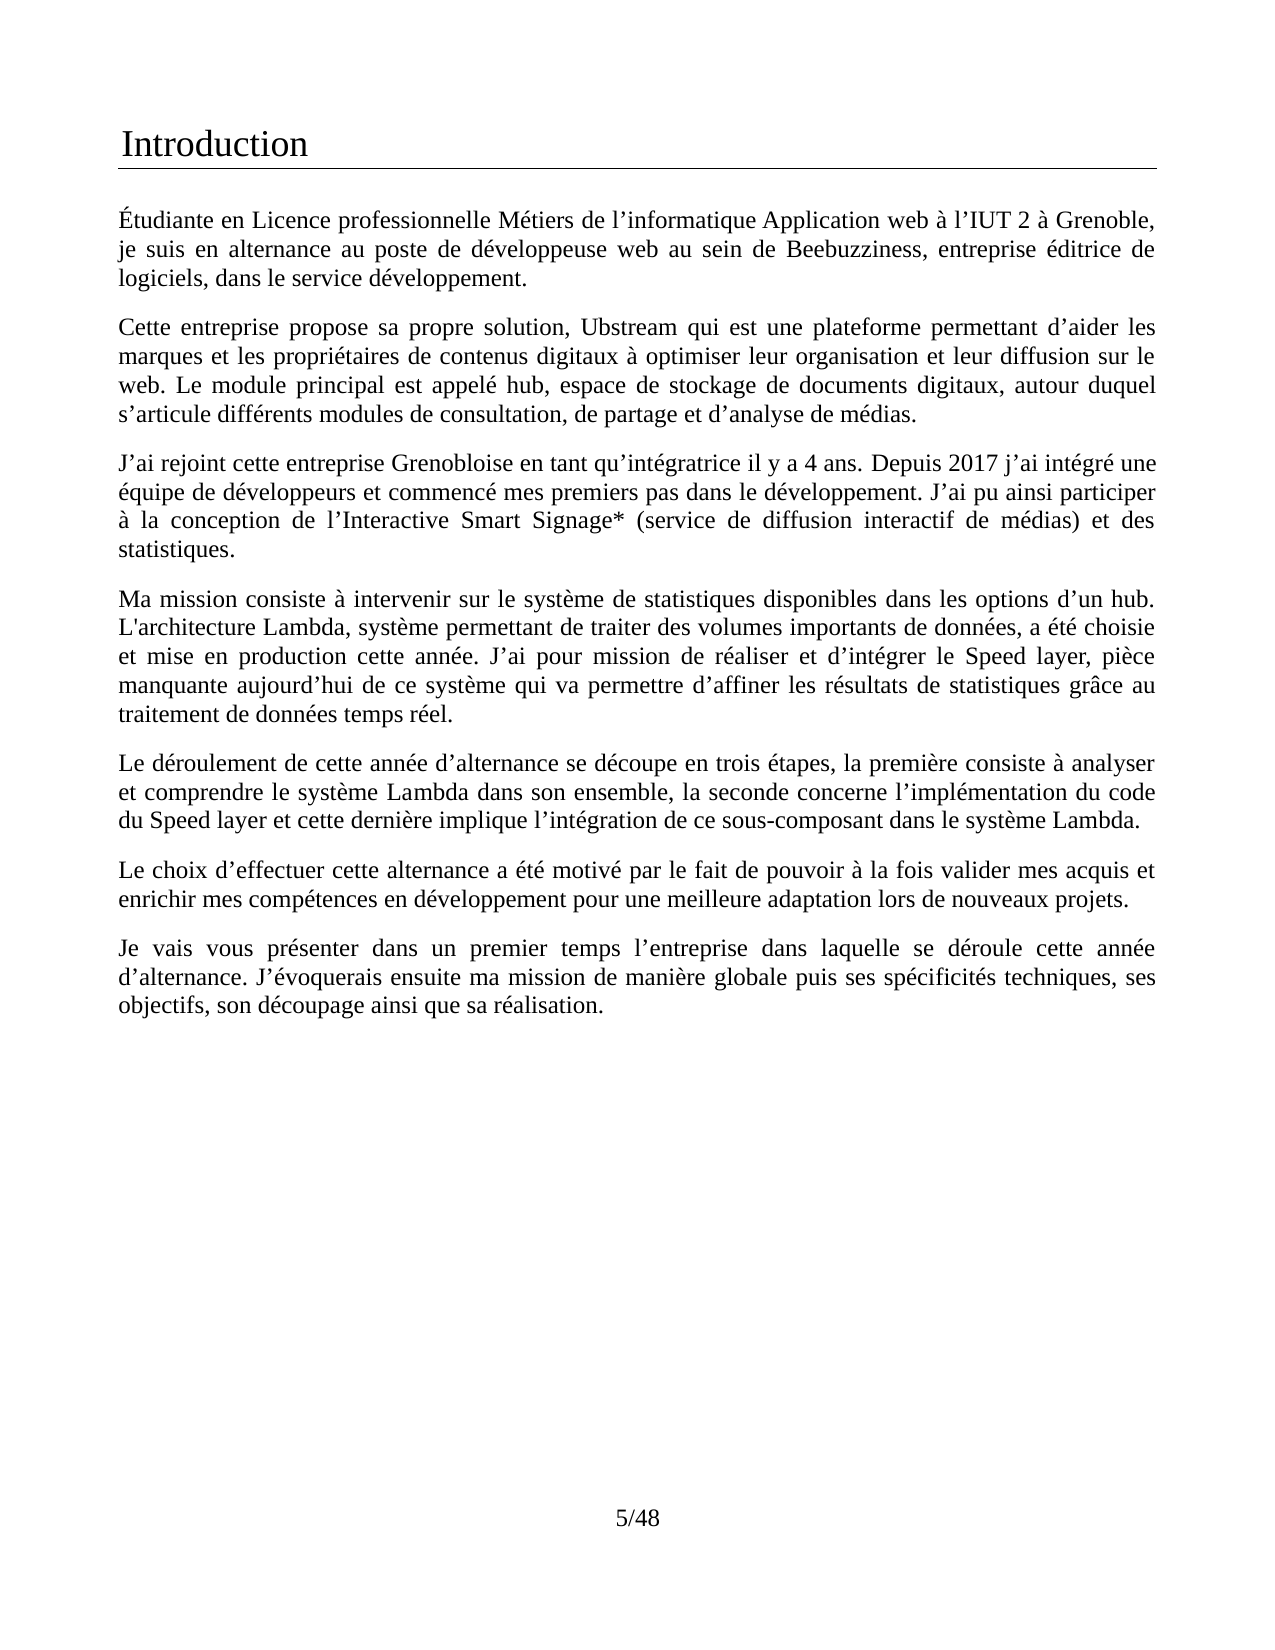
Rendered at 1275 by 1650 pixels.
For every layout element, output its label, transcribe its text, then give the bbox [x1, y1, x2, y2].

text Ma mission consiste à intervenir sur le système de statistiques disponibles dans les options d’un hub. L'architecture Lambda, système permettant de traiter des volumes importants de données, a été choisie et mise en production cette année. J’ai pour mission de réaliser et d’intégrer le Speed layer, pièce manquante aujourd’hui de ce système qui va permettre d’affiner les résultats de statistiques grâce au traitement de données temps réel. [118, 584, 1157, 727]
text J’ai rejoint cette entreprise Grenobloise en tant qu’intégratrice il y a 4 ans. Depuis 2017 j’ai intégré une équipe de développeurs et commencé mes premiers pas dans le développement. J’ai pu ainsi participer à la conception de l’Interactive Smart Signage* (service de diffusion interactif de médias) et des statistiques. [118, 448, 1157, 563]
text Le déroulement de cette année d’alternance se découpe en trois étapes, la première consiste à analyser et comprendre le système Lambda dans son ensemble, la seconde concerne l’implémentation du code du Speed layer et cette dernière implique l’intégration de ce sous-composant dans le système Lambda. [118, 748, 1157, 834]
text Étudiante en Licence professionnelle Métiers de l’informatique Application web à l’IUT 2 à Grenoble, je suis en alternance au poste de développeuse web au sein de Beebuzziness, entreprise éditrice de logiciels, dans le service développement. [118, 206, 1157, 292]
text Le choix d’effectuer cette alternance a été motivé par le fait de pouvoir à la fois valider mes acquis et enrichir mes compétences en développement pour une meilleure adaptation lors de nouveaux projets. [118, 855, 1157, 912]
text Je vais vous présenter dans un premier temps l’entreprise dans laquelle se déroule cette année d’alternance. J’évoquerais ensuite ma mission de manière globale puis ses spécificités techniques, ses objectifs, son découpage ainsi que sa réalisation. [118, 933, 1157, 1019]
subtitle Introduction [118, 118, 1157, 168]
text Cette entreprise propose sa propre solution, Ubstream qui est une plateforme permettant d’aider les marques et les propriétaires de contenus digitaux à optimiser leur organisation et leur diffusion sur le web. Le module principal est appelé hub, espace de stockage de documents digitaux, autour duquel s’articule différents modules de consultation, de partage et d’analyse de médias. [118, 312, 1157, 427]
